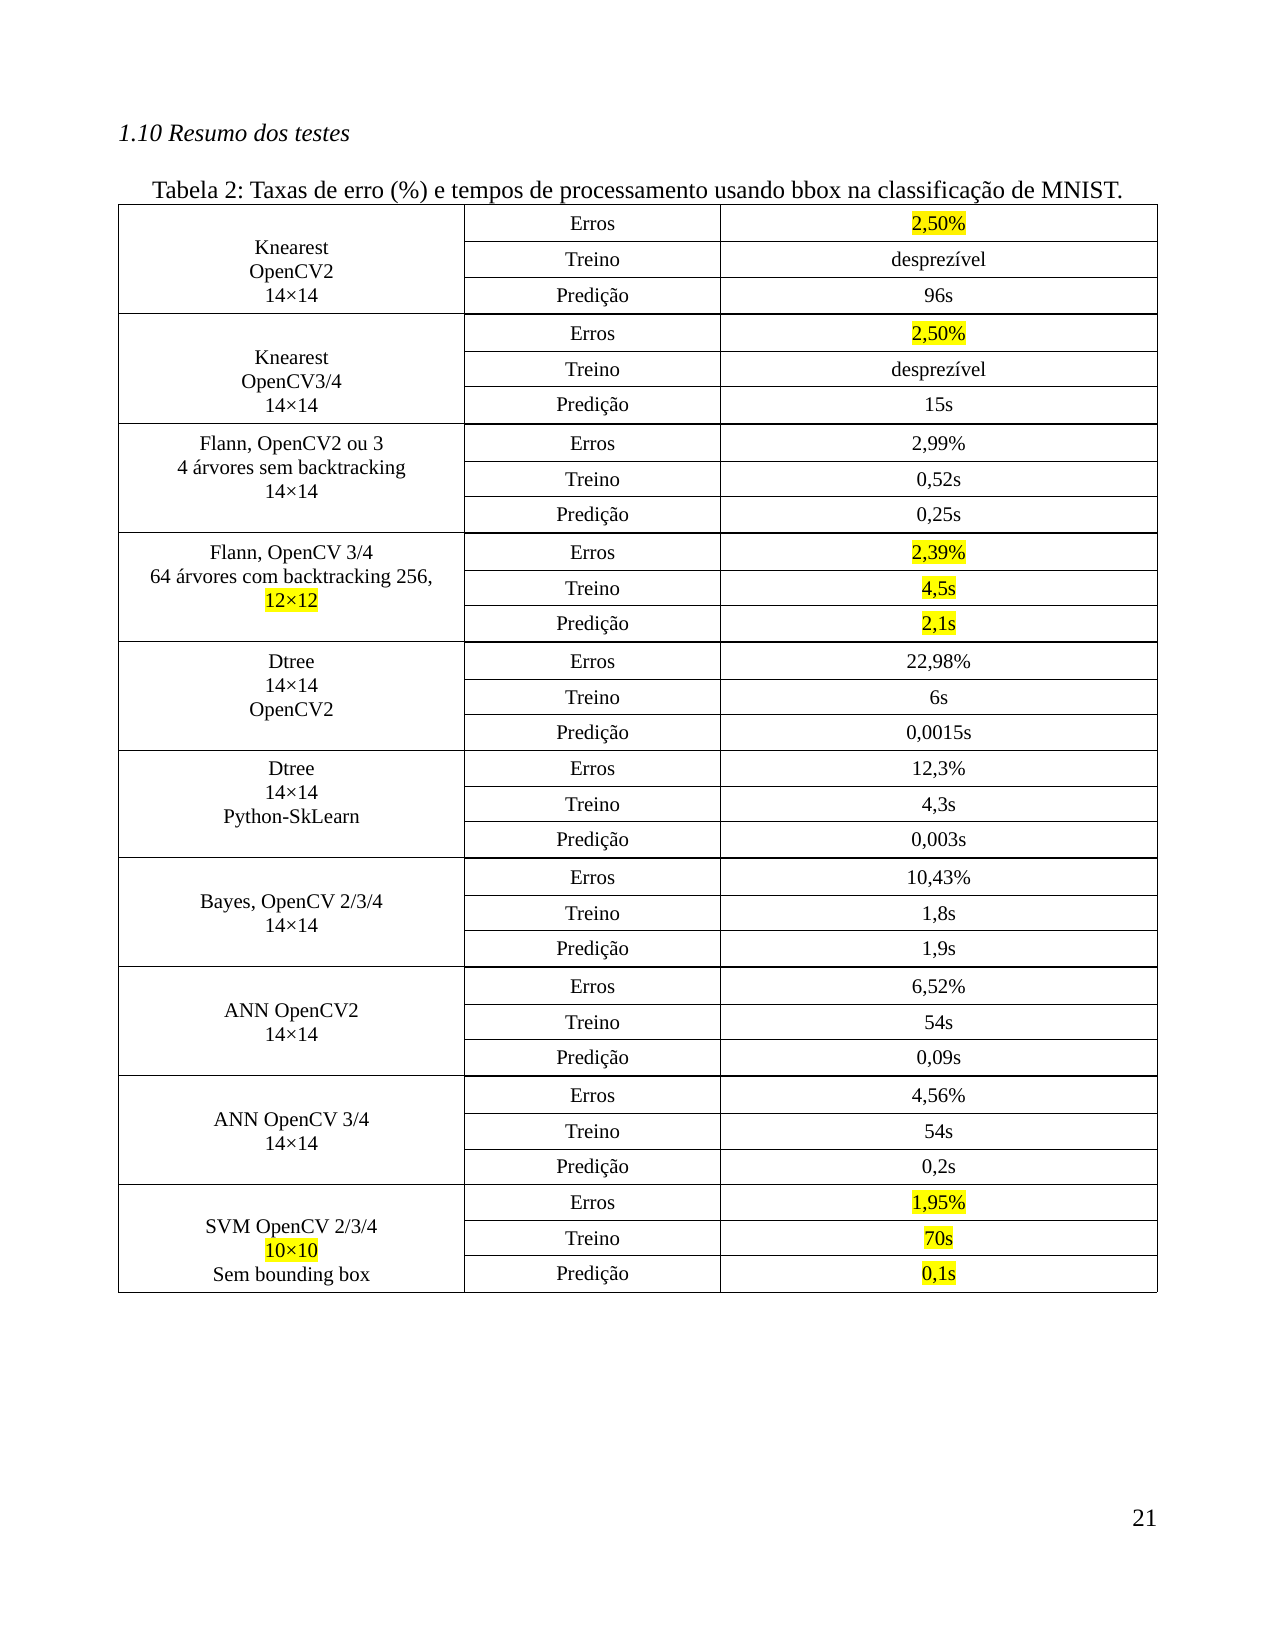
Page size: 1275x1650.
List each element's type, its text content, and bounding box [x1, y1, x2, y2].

table_cell 1,8s [721, 896, 1157, 930]
table_cell 54s [721, 1005, 1157, 1039]
table_cell Predição [465, 606, 720, 641]
table_cell Erros [465, 425, 720, 461]
table_cell Treino [465, 352, 720, 386]
table_cell Predição [465, 1150, 720, 1184]
table_cell Bayes, OpenCV 2/3/4 14×14 [119, 858, 464, 966]
table_cell 2,50% [721, 315, 1157, 351]
table_cell Predição [465, 715, 720, 750]
table_cell 0,09s [721, 1040, 1157, 1075]
table_cell Treino [465, 680, 720, 714]
table_cell 1,95% [721, 1185, 1157, 1220]
table_cell Knearest OpenCV3/4 14×14 [119, 314, 464, 423]
table_cell Predição [465, 822, 720, 857]
table_cell 2,99% [721, 425, 1157, 461]
text Tabela 2: Taxas de erro (%) e tempos de processamento usando bbox na classificação de MNIST. [118, 176, 1157, 204]
table_cell Treino [465, 1005, 720, 1039]
table_cell Flann, OpenCV2 ou 3 4 árvores sem backtracking 14×14 [119, 424, 464, 532]
table_cell Erros [465, 534, 720, 570]
table_cell desprezível [721, 352, 1157, 386]
table_cell Treino [465, 242, 720, 277]
table_cell Erros [465, 1077, 720, 1113]
table_cell 2,39% [721, 534, 1157, 570]
table_cell 0,2s [721, 1150, 1157, 1184]
table_cell Predição [465, 387, 720, 423]
table_cell Flann, OpenCV 3/4 64 árvores com backtracking 256, 12×12 [119, 533, 464, 641]
table_cell 4,3s [721, 787, 1157, 821]
table_cell Erros [465, 751, 720, 786]
table_cell 15s [721, 387, 1157, 423]
table_cell Predição [465, 497, 720, 532]
text 1.10 Resumo dos testes [118, 118, 1157, 147]
table_cell Predição [465, 1256, 720, 1292]
table_cell Treino [465, 571, 720, 605]
table_cell Predição [465, 1040, 720, 1075]
table_cell 6,52% [721, 968, 1157, 1004]
table_cell Erros [465, 859, 720, 895]
table_cell Predição [465, 931, 720, 966]
table_cell 1,9s [721, 931, 1157, 966]
table_cell 6s [721, 680, 1157, 714]
table_cell Erros [465, 315, 720, 351]
table_cell SVM OpenCV 2/3/4 10×10 Sem bounding box [119, 1185, 464, 1292]
table_cell 22,98% [721, 643, 1157, 679]
table_cell Treino [465, 1221, 720, 1255]
table_cell Predição [465, 278, 720, 313]
table_cell ANN OpenCV2 14×14 [119, 967, 464, 1075]
table_cell 96s [721, 278, 1157, 313]
table_cell Treino [465, 787, 720, 821]
table_cell Erros [465, 968, 720, 1004]
table_cell desprezível [721, 242, 1157, 277]
table_cell Dtree 14×14 OpenCV2 [119, 642, 464, 750]
table_cell Treino [465, 896, 720, 930]
table_cell 0,003s [721, 822, 1157, 857]
table_cell 0,1s [721, 1256, 1157, 1292]
table_cell 12,3% [721, 751, 1157, 786]
table_cell 4,5s [721, 571, 1157, 605]
table_cell 0,0015s [721, 715, 1157, 750]
table_cell Erros [465, 643, 720, 679]
table_cell 2,1s [721, 606, 1157, 641]
table_cell Dtree 14×14 Python-SkLearn [119, 751, 464, 857]
table_cell 70s [721, 1221, 1157, 1255]
table_cell 54s [721, 1114, 1157, 1148]
table_header Knearest OpenCV2 14×14 [119, 205, 464, 313]
table_cell 0,52s [721, 462, 1157, 496]
table_cell Treino [465, 462, 720, 496]
table_cell ANN OpenCV 3/4 14×14 [119, 1076, 464, 1184]
table_cell 0,25s [721, 497, 1157, 532]
table_header Erros [465, 205, 720, 241]
table_cell Erros [465, 1185, 720, 1220]
table_cell 4,56% [721, 1077, 1157, 1113]
table_cell 10,43% [721, 859, 1157, 895]
table_header 2,50% [721, 205, 1157, 241]
table_cell Treino [465, 1114, 720, 1148]
